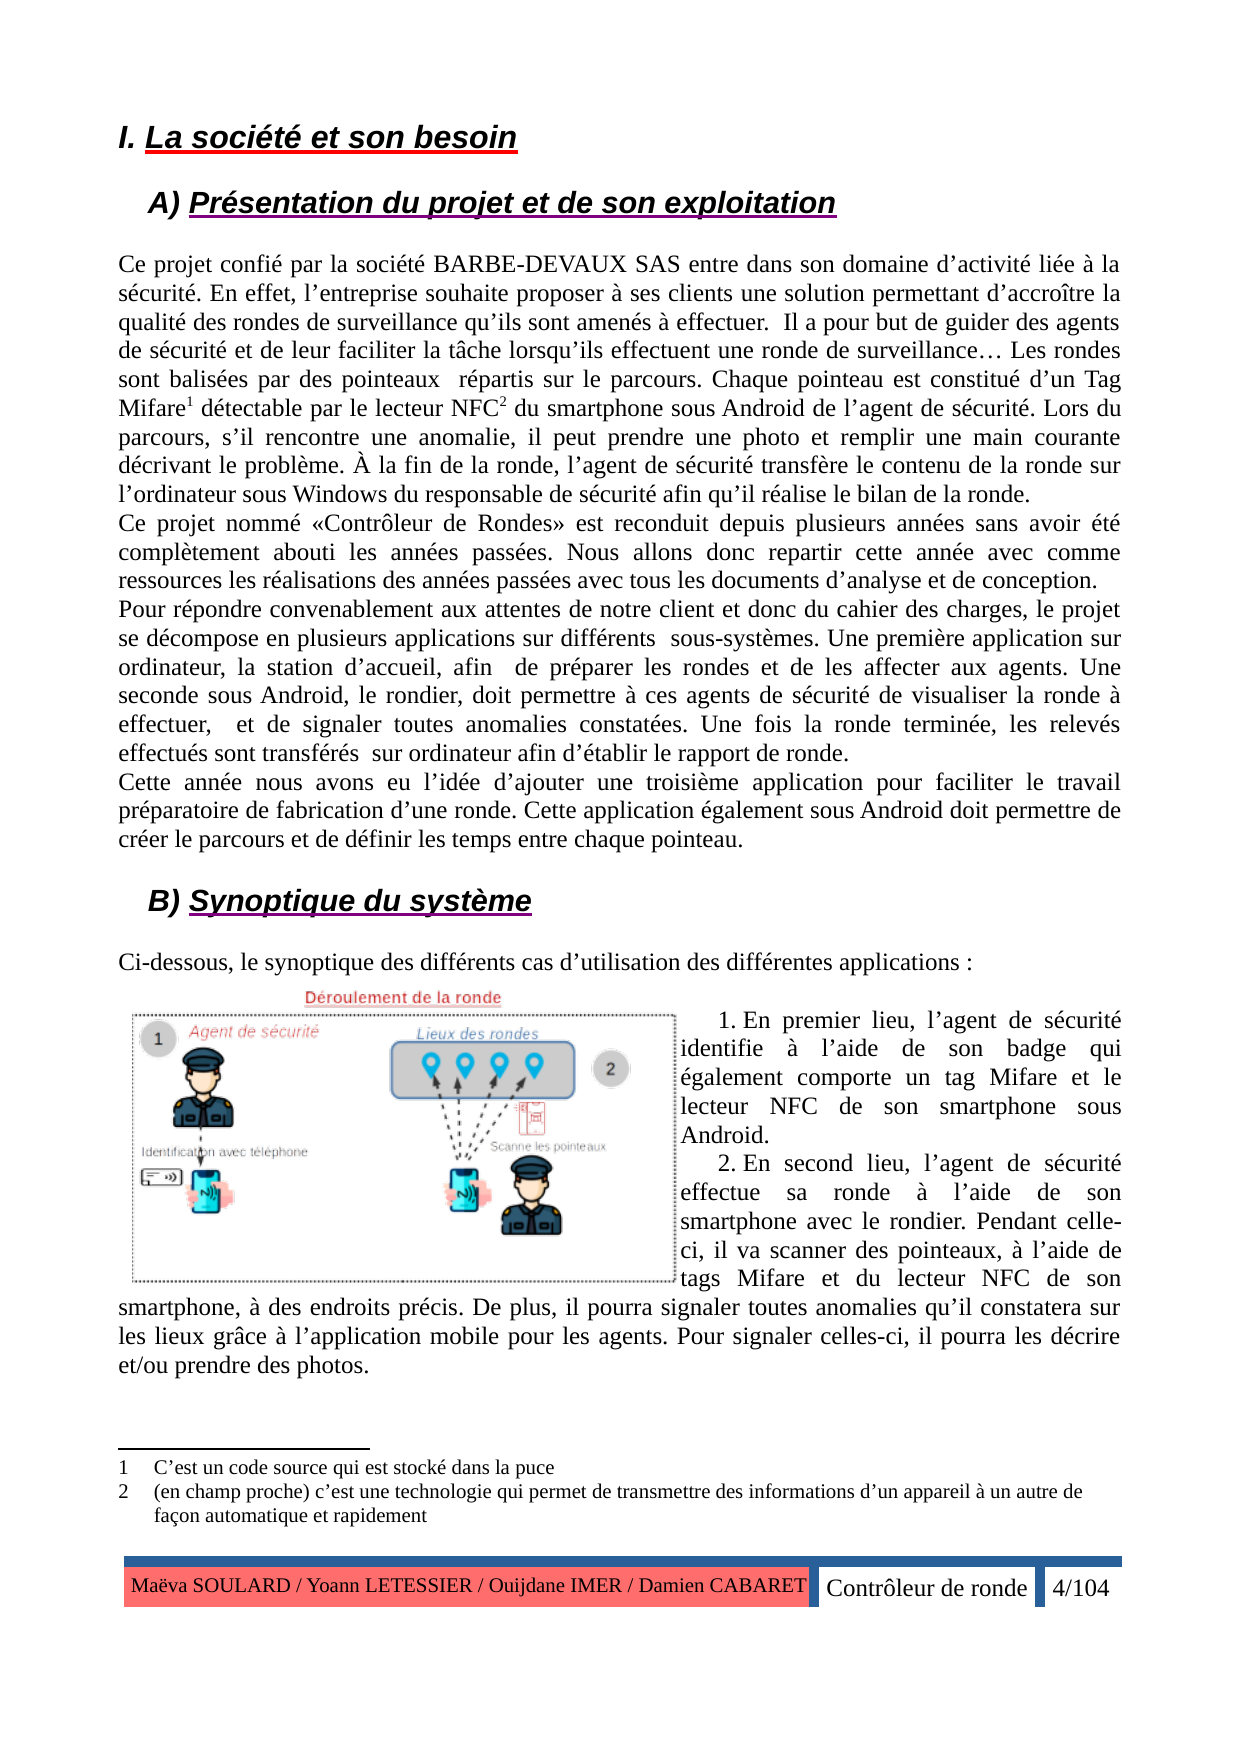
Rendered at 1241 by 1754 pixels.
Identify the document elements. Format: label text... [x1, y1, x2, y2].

list En second lieu, l’agent de sécurité effectue sa ronde à l’aide de son smartphone avec le rondier. Pendant celle-ci, il va scanner des pointeaux, à l’aide de tags Mifare et du lecteur NFC de son smartphone, à des endroits précis. De plus, il pourra signaler toutes anomalies qu’il constatera sur les lieux grâce à l’application mobile pour les agents. Pour signaler celles-ci, il pourra les décrire et/ou prendre des photos. [118, 1148, 1122, 1378]
subtitle Synoptique du système [118, 882, 1122, 918]
picture [132, 987, 680, 1286]
list En premier lieu, l’agent de sécurité identifie à l’aide de son badge qui également comporte un tag Mifare et le lecteur NFC de son smartphone sous Android. [680, 1005, 1122, 1148]
text C’est un code source qui est stocké dans la puce [118, 1455, 1122, 1479]
text Ci-dessous, le synoptique des différents cas d’utilisation des différentes applications : [118, 947, 1122, 976]
text Cette année nous avons eu l’idée d’ajouter une troisième application pour faciliter le travail préparatoire de fabrication d’une ronde. Cette application également sous Android doit permettre de créer le parcours et de définir les temps entre chaque pointeau. [118, 767, 1122, 853]
text Ce projet nommé «Contrôleur de Rondes» est reconduit depuis plusieurs années sans avoir été complètement abouti les années passées. Nous allons donc repartir cette année avec comme ressources les réalisations des années passées avec tous les documents d’analyse et de conception. [118, 508, 1122, 594]
text Pour répondre convenablement aux attentes de notre client et donc du cahier des charges, le projet se décompose en plusieurs applications sur différents sous-systèmes. Une première application sur ordinateur, la station d’accueil, afin de préparer les rondes et de les affecter aux agents. Une seconde sous Android, le rondier, doit permettre à ces agents de sécurité de visualiser la ronde à effectuer, et de signaler toutes anomalies constatées. Une fois la ronde terminée, les relevés effectués sont transférés sur ordinateur afin d’établir le rapport de ronde. [118, 594, 1122, 767]
text (en champ proche) c’est une technologie qui permet de transmettre des informations d’un appareil à un autre de façon automatique et rapidement [118, 1479, 1122, 1527]
text Ce projet confié par la société BARBE-DEVAUX SAS entre dans son domaine d’activité liée à la sécurité. En effet, l’entreprise souhaite proposer à ses clients une solution permettant d’accroître la qualité des rondes de surveillance qu’ils sont amenés à effectuer. Il a pour but de guider des agents de sécurité et de leur faciliter la tâche lorsqu’ils effectuent une ronde de surveillance… Les rondes sont balisées par des pointeaux répartis sur le parcours. Chaque pointeau est constitué d’un Tag Mifare détectable par le lecteur NFC du smartphone sous Android de l’agent de sécurité. Lors du parcours, s’il rencontre une anomalie, il peut prendre une photo et remplir une main courante décrivant le problème. À la fin de la ronde, l’agent de sécurité transfère le contenu de la ronde sur l’ordinateur sous Windows du responsable de sécurité afin qu’il réalise le bilan de la ronde. [118, 249, 1122, 508]
subtitle Présentation du projet et de son exploitation [118, 184, 1122, 220]
subtitle La société et son besoin [118, 118, 1122, 155]
